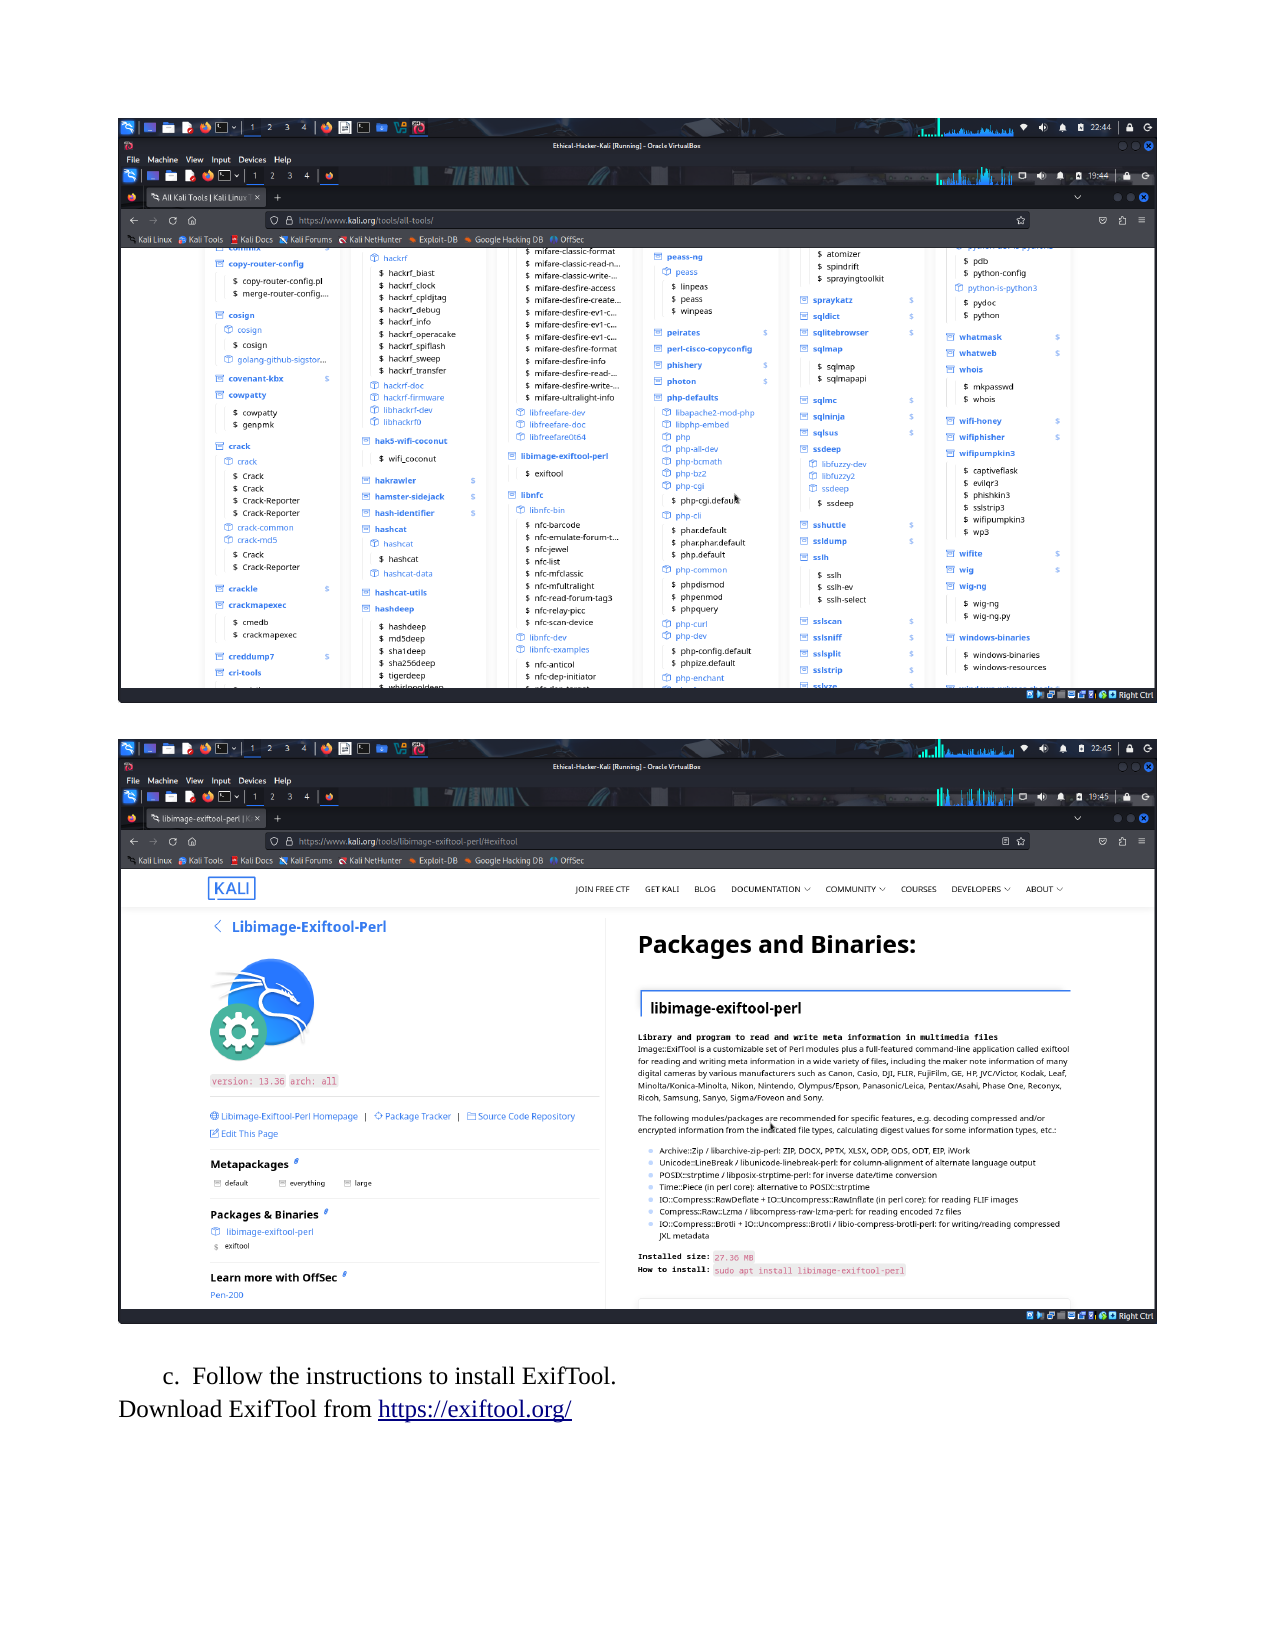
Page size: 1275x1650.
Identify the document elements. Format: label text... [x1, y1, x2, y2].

picture [118, 118, 1157, 703]
text Download ExifTool from https://exiftool.org/ [118, 1394, 1157, 1423]
picture [118, 739, 1157, 1324]
list Follow the instructions to install ExifTool. [162, 1361, 1157, 1390]
